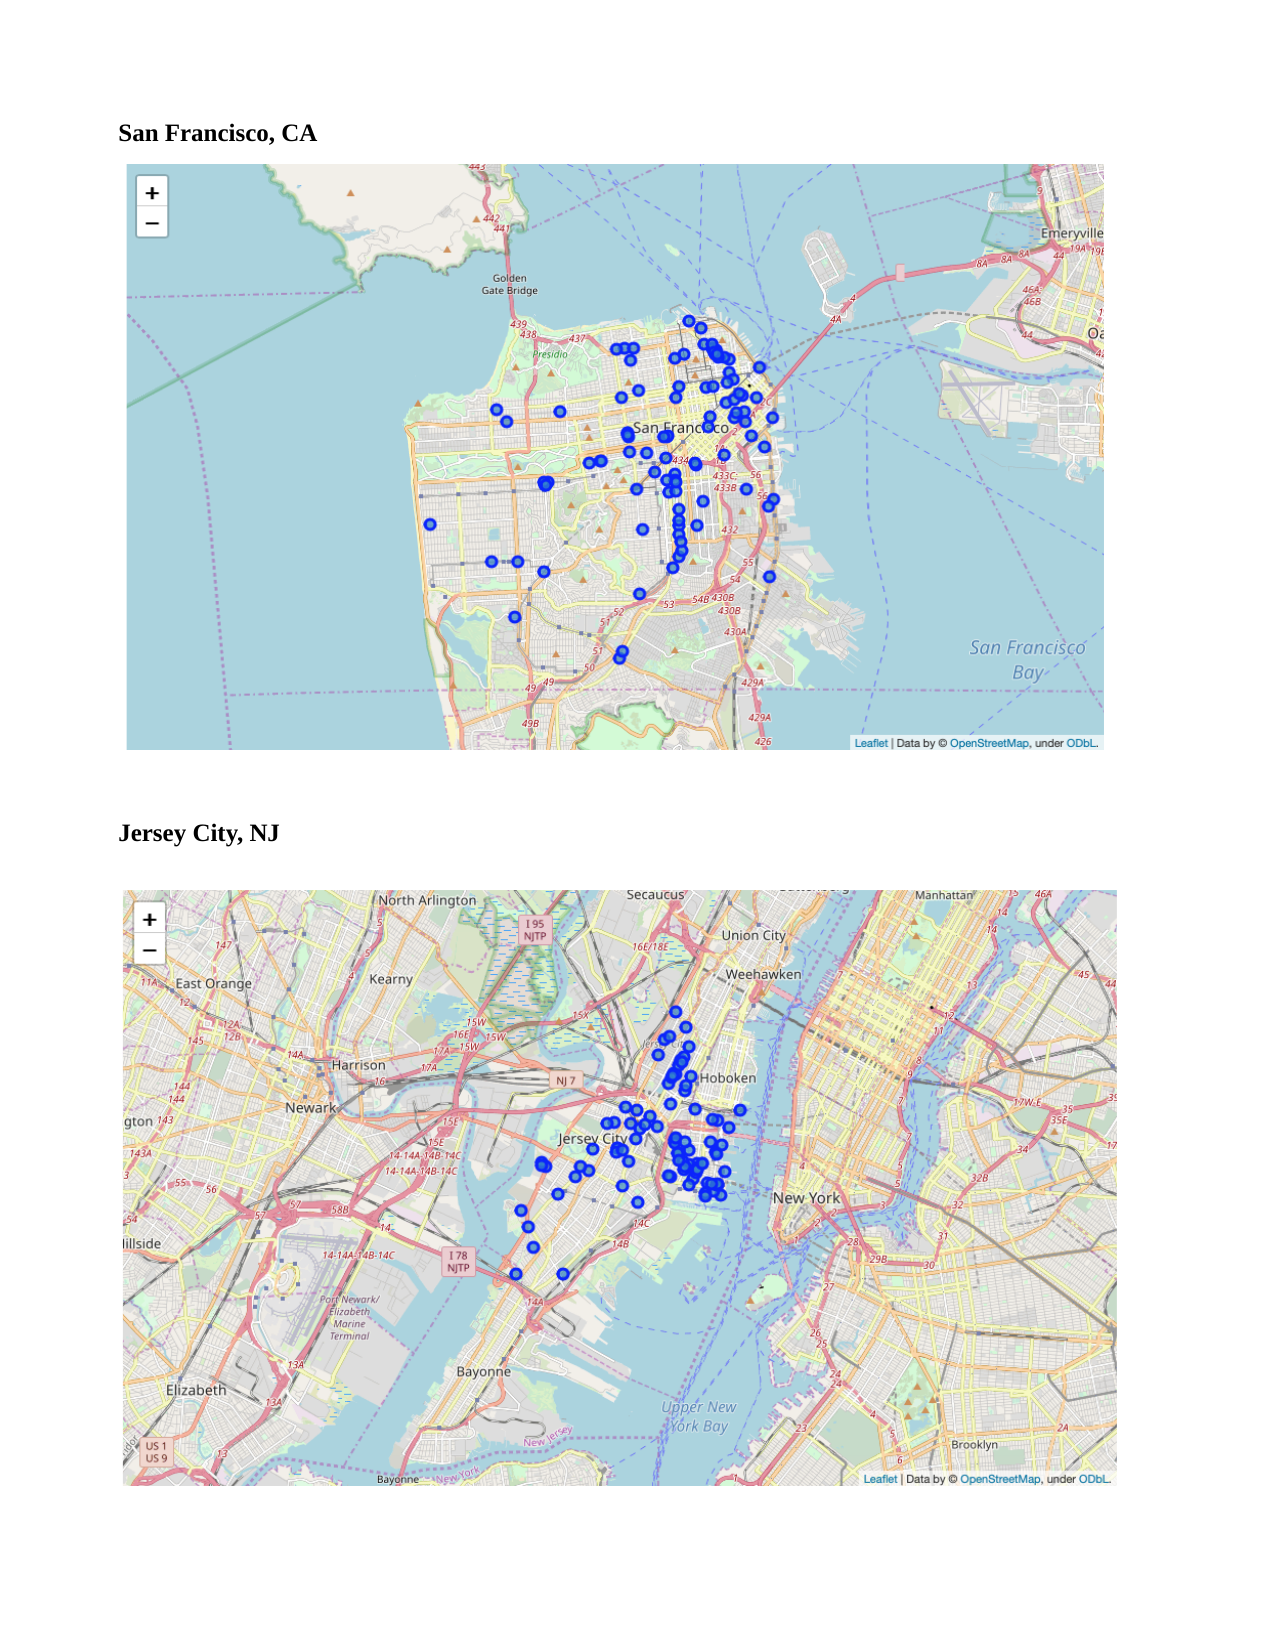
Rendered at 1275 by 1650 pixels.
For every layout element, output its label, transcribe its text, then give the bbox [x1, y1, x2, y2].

picture [122, 888, 1122, 1486]
text Jersey City, NJ [118, 818, 1157, 847]
text San Francisco, CA [118, 118, 1157, 147]
picture [126, 163, 1108, 750]
